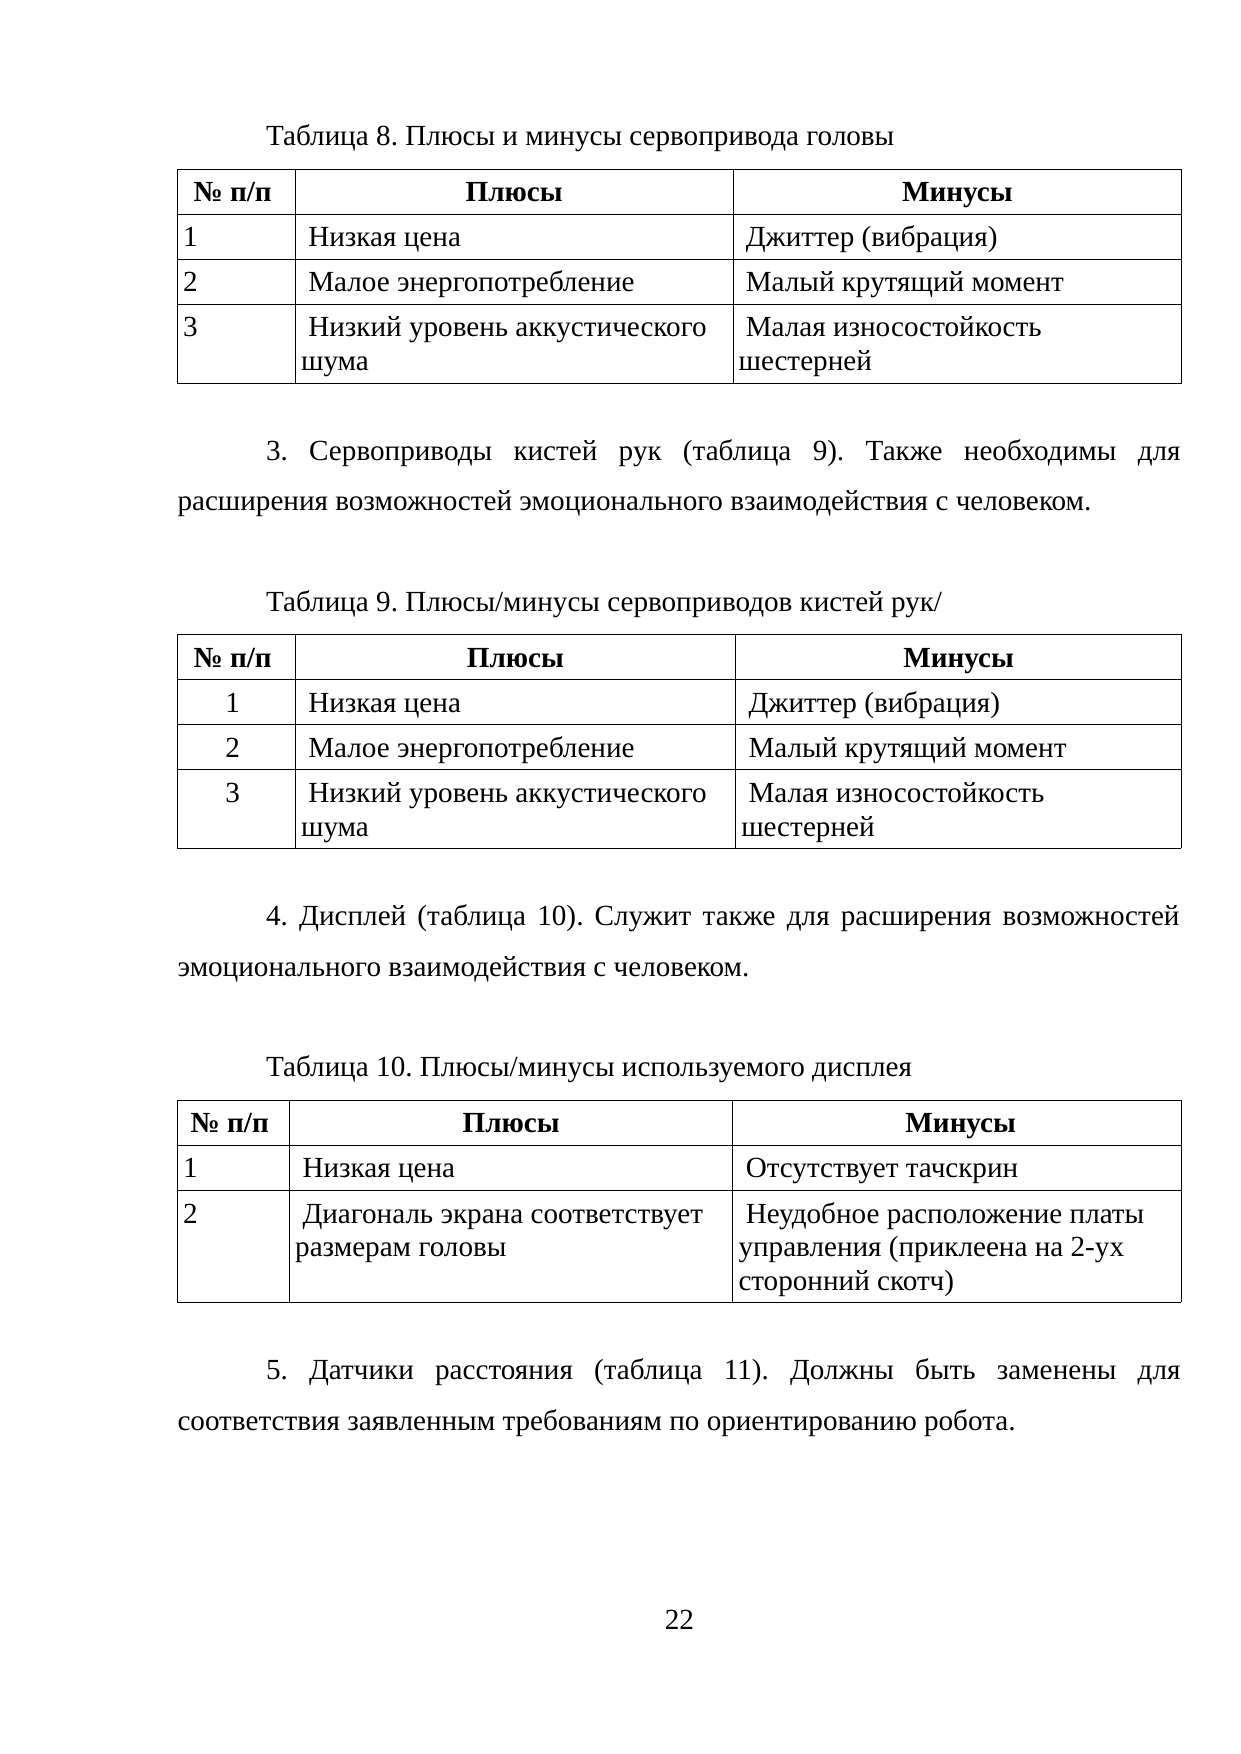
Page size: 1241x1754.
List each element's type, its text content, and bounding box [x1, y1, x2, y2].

table_cell 1 [178, 680, 295, 724]
text Таблица 8. Плюсы и минусы сервопривода головы [177, 118, 1181, 152]
table_header Плюсы [296, 170, 733, 213]
table_cell Неудобное расположение платы управления (приклеена на 2-ух сторонний скотч) [733, 1191, 1181, 1302]
text 3. Сервоприводы кистей рук (таблица 9). Также необходимы для расширения возможностей эмоционального взаимодействия с человеком. [177, 433, 1181, 517]
table_header Минусы [734, 170, 1181, 213]
table_cell Малая износостойкость шестерней [736, 770, 1181, 848]
table_cell Джиттер (вибрация) [734, 215, 1181, 259]
table_cell Малый крутящий момент [736, 725, 1181, 769]
table_cell Низкий уровень аккустического шума [296, 770, 735, 848]
table_header № п/п [178, 635, 295, 679]
table_cell 1 [178, 215, 295, 259]
table_header № п/п [178, 170, 295, 213]
table_cell Низкая цена [296, 680, 735, 724]
table_cell 2 [178, 1191, 289, 1302]
text Таблица 9. Плюсы/минусы сервоприводов кистей рук/ [177, 584, 1181, 617]
table_cell Малое энергопотребление [296, 725, 735, 769]
table_cell Малый крутящий момент [734, 260, 1181, 304]
table_cell Джиттер (вибрация) [736, 680, 1181, 724]
table_cell 2 [178, 260, 295, 304]
table_cell 3 [178, 305, 295, 382]
table_header Плюсы [296, 635, 735, 679]
text 4. Дисплей (таблица 10). Служит также для расширения возможностей эмоционального взаимодействия с человеком. [177, 898, 1181, 982]
table_cell Низкая цена [290, 1146, 732, 1190]
table_cell Низкий уровень аккустического шума [296, 305, 733, 382]
table_cell Малое энергопотребление [296, 260, 733, 304]
table_header Минусы [733, 1101, 1181, 1145]
text 5. Датчики расстояния (таблица 11). Должны быть заменены для соответствия заявленным требованиям по ориентированию робота. [177, 1352, 1181, 1436]
table_header № п/п [178, 1101, 289, 1145]
table_cell Низкая цена [296, 215, 733, 259]
table_header Минусы [736, 635, 1181, 679]
table_cell 3 [178, 770, 295, 848]
table_cell Малая износостойкость шестерней [734, 305, 1181, 382]
table_cell Отсутствует тачскрин [733, 1146, 1181, 1190]
table_header Плюсы [290, 1101, 732, 1145]
table_cell 1 [178, 1146, 289, 1190]
table_cell Диагональ экрана соответствует размерам головы [290, 1191, 732, 1302]
text Таблица 10. Плюсы/минусы используемого дисплея [177, 1049, 1181, 1083]
table_cell 2 [178, 725, 295, 769]
